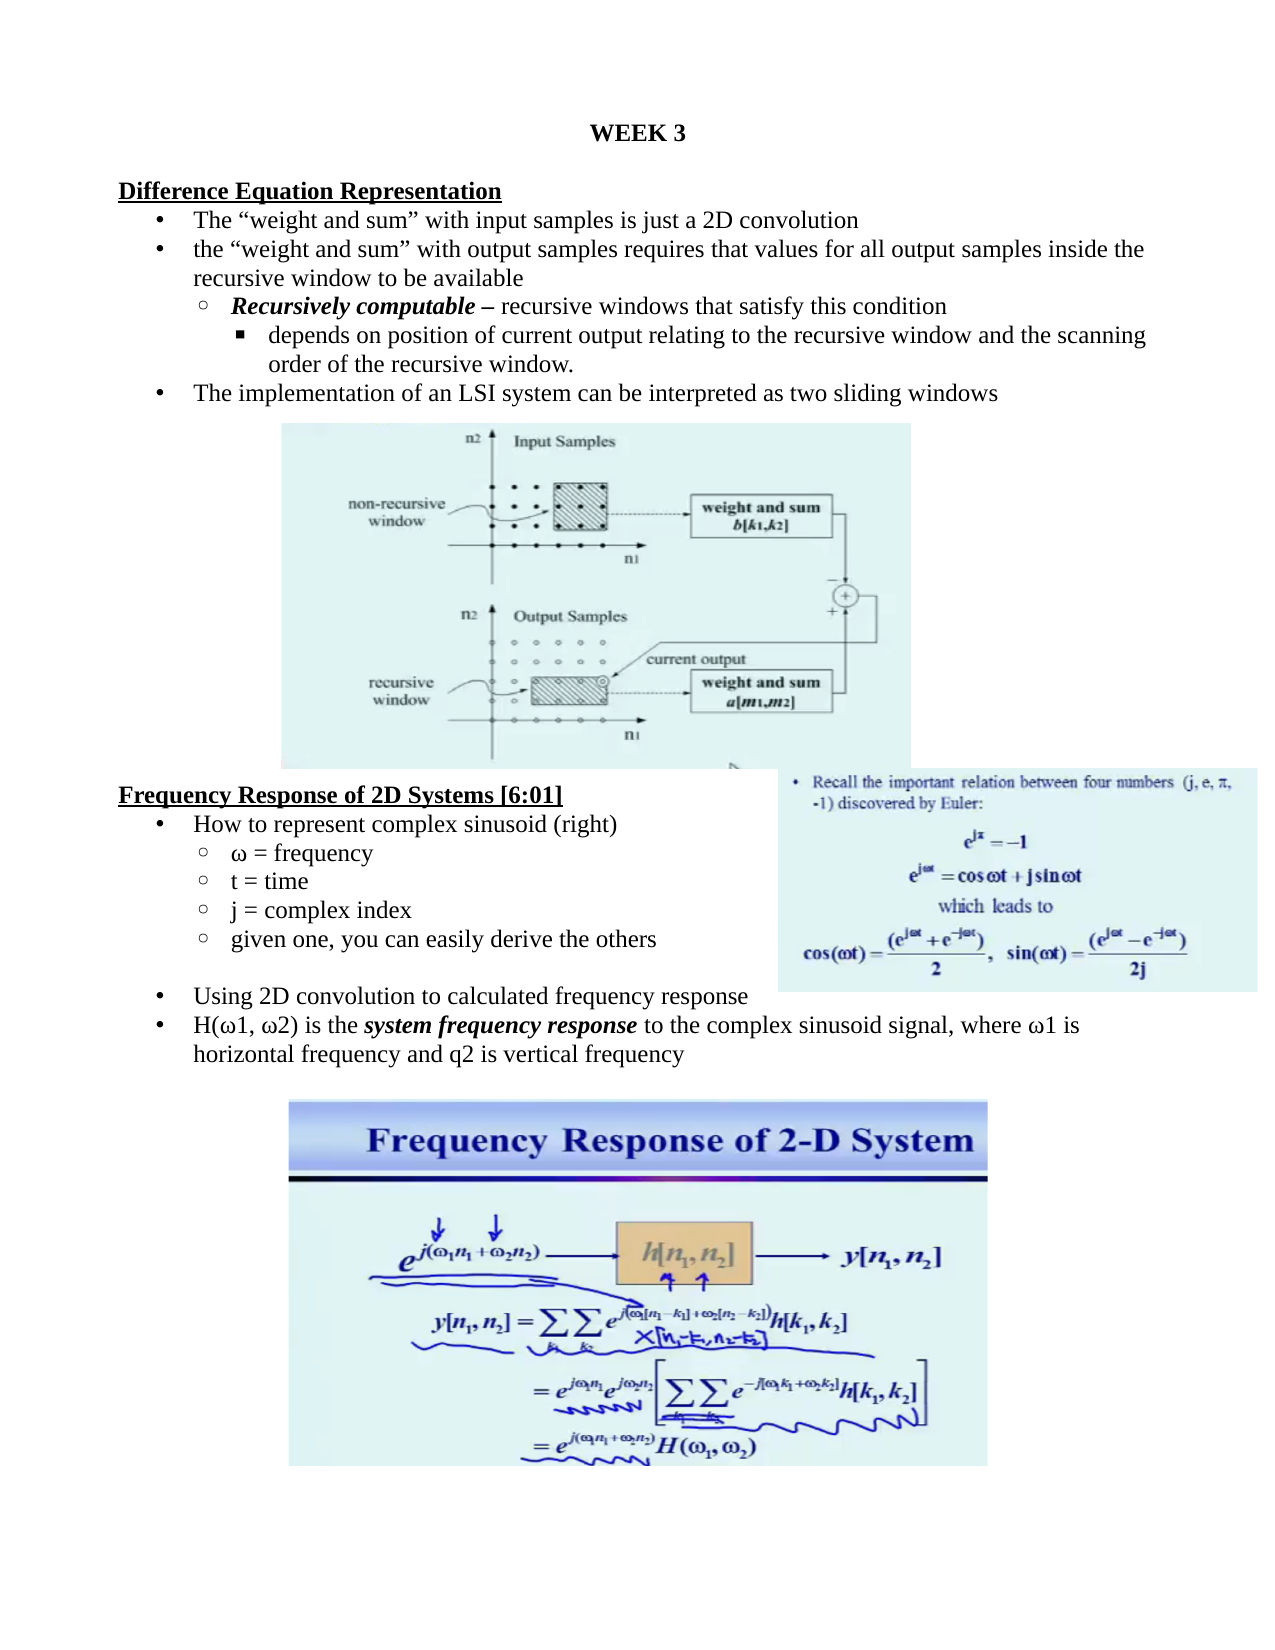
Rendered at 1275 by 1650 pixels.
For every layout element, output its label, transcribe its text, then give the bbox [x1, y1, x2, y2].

list How to represent complex sinusoid (right) [156, 809, 778, 838]
text Frequency Response of 2D Systems [6:01] [118, 780, 778, 809]
list ω = frequency [193, 838, 778, 866]
list the “weight and sum” with output samples requires that values for all output samples inside the recursive window to be available [156, 234, 1157, 291]
picture [288, 1099, 988, 1466]
list given one, you can easily derive the others [193, 924, 778, 953]
list The implementation of an LSI system can be interpreted as two sliding windows [156, 378, 1157, 406]
picture [281, 423, 1258, 992]
list depends on position of current output relating to the recursive window and the scanning order of the recursive window. [231, 320, 1157, 378]
list Recursively computable – recursive windows that satisfy this condition [193, 291, 1157, 320]
list Using 2D convolution to calculated frequency response [156, 981, 1157, 1010]
list j = complex index [193, 895, 778, 924]
list t = time [193, 866, 778, 895]
list The “weight and sum” with input samples is just a 2D convolution [156, 205, 1157, 234]
text Difference Equation Representation [118, 176, 1157, 205]
list H(ω1, ω2) is the system frequency response to the complex sinusoid signal, where ω1 is horizontal frequency and q2 is vertical frequency [156, 1010, 1157, 1068]
